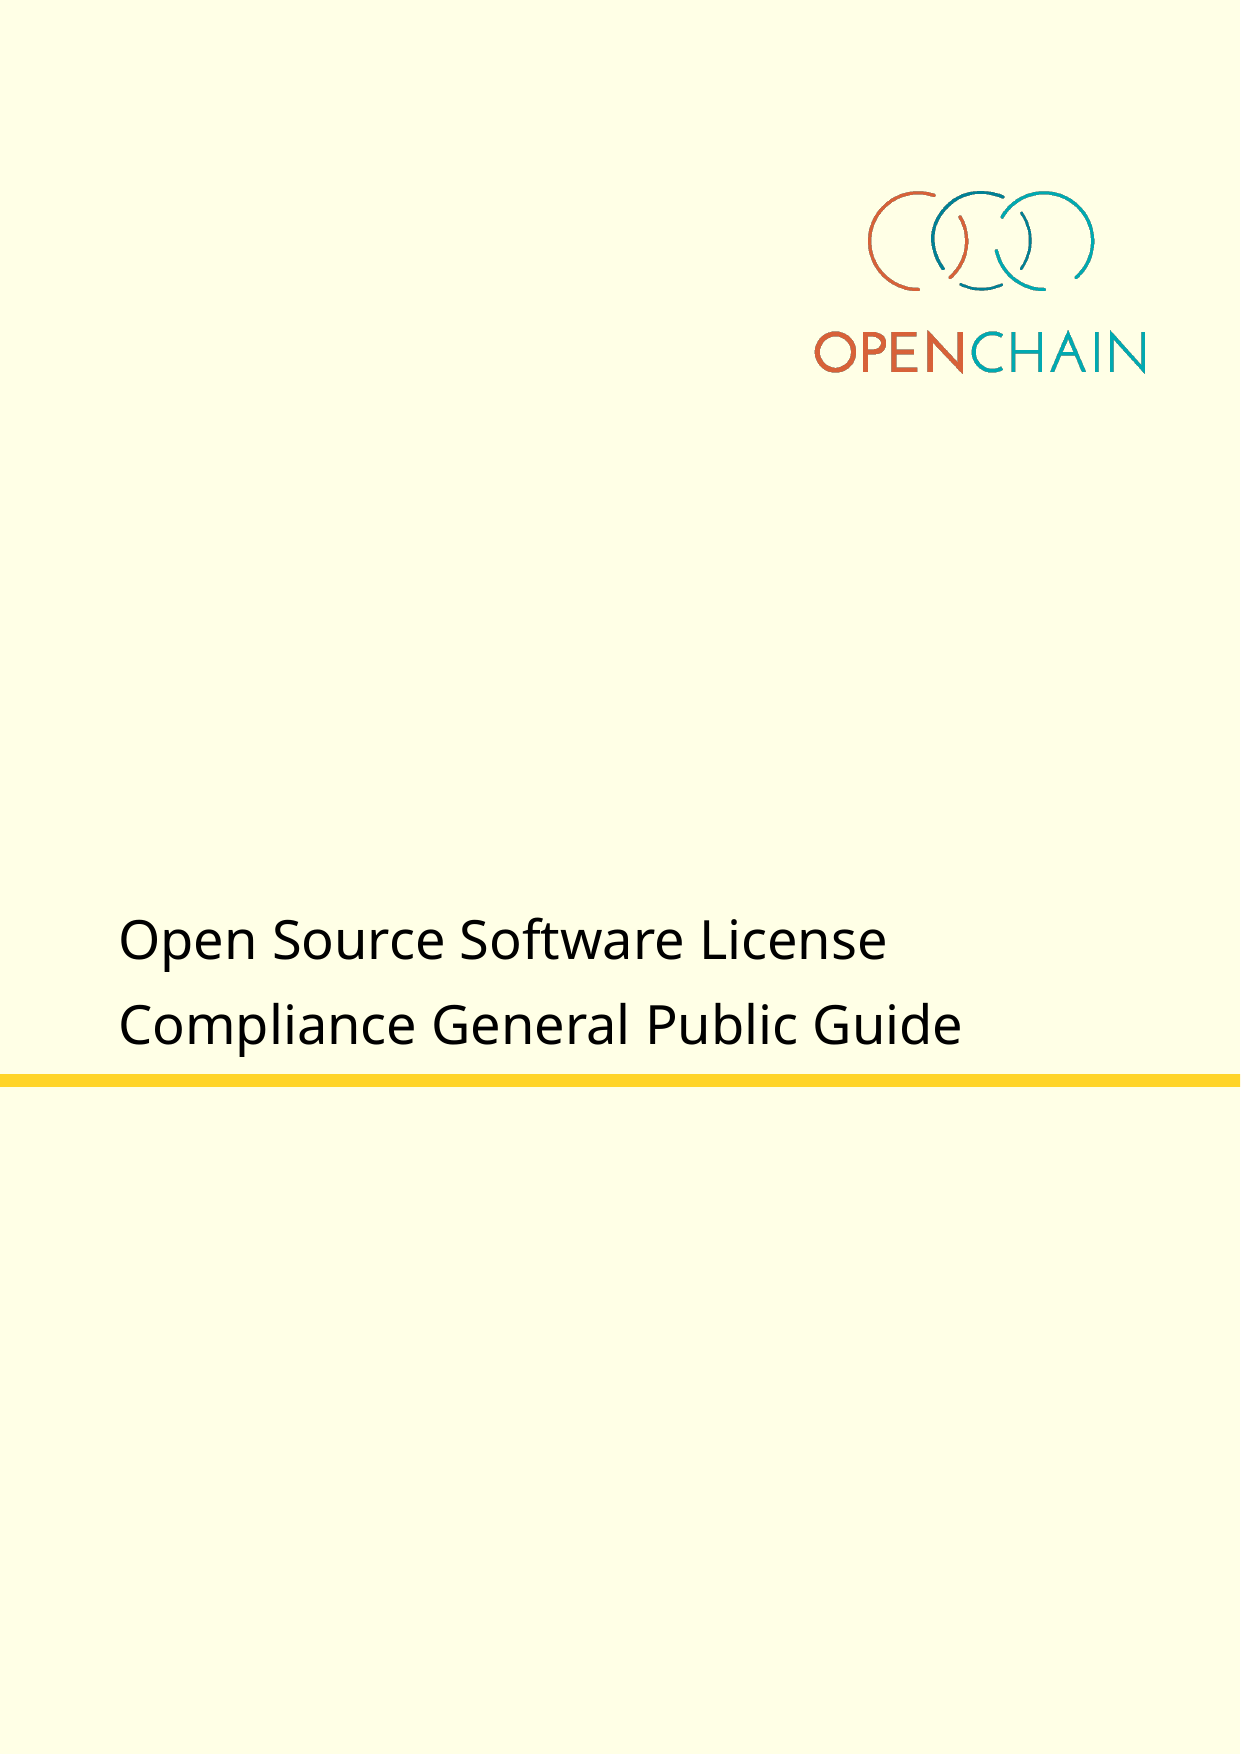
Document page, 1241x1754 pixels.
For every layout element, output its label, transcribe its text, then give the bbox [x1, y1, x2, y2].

text Open Source Software License [118, 901, 1122, 975]
text Compliance General Public Guide [118, 986, 1122, 1060]
picture [812, 118, 1147, 452]
